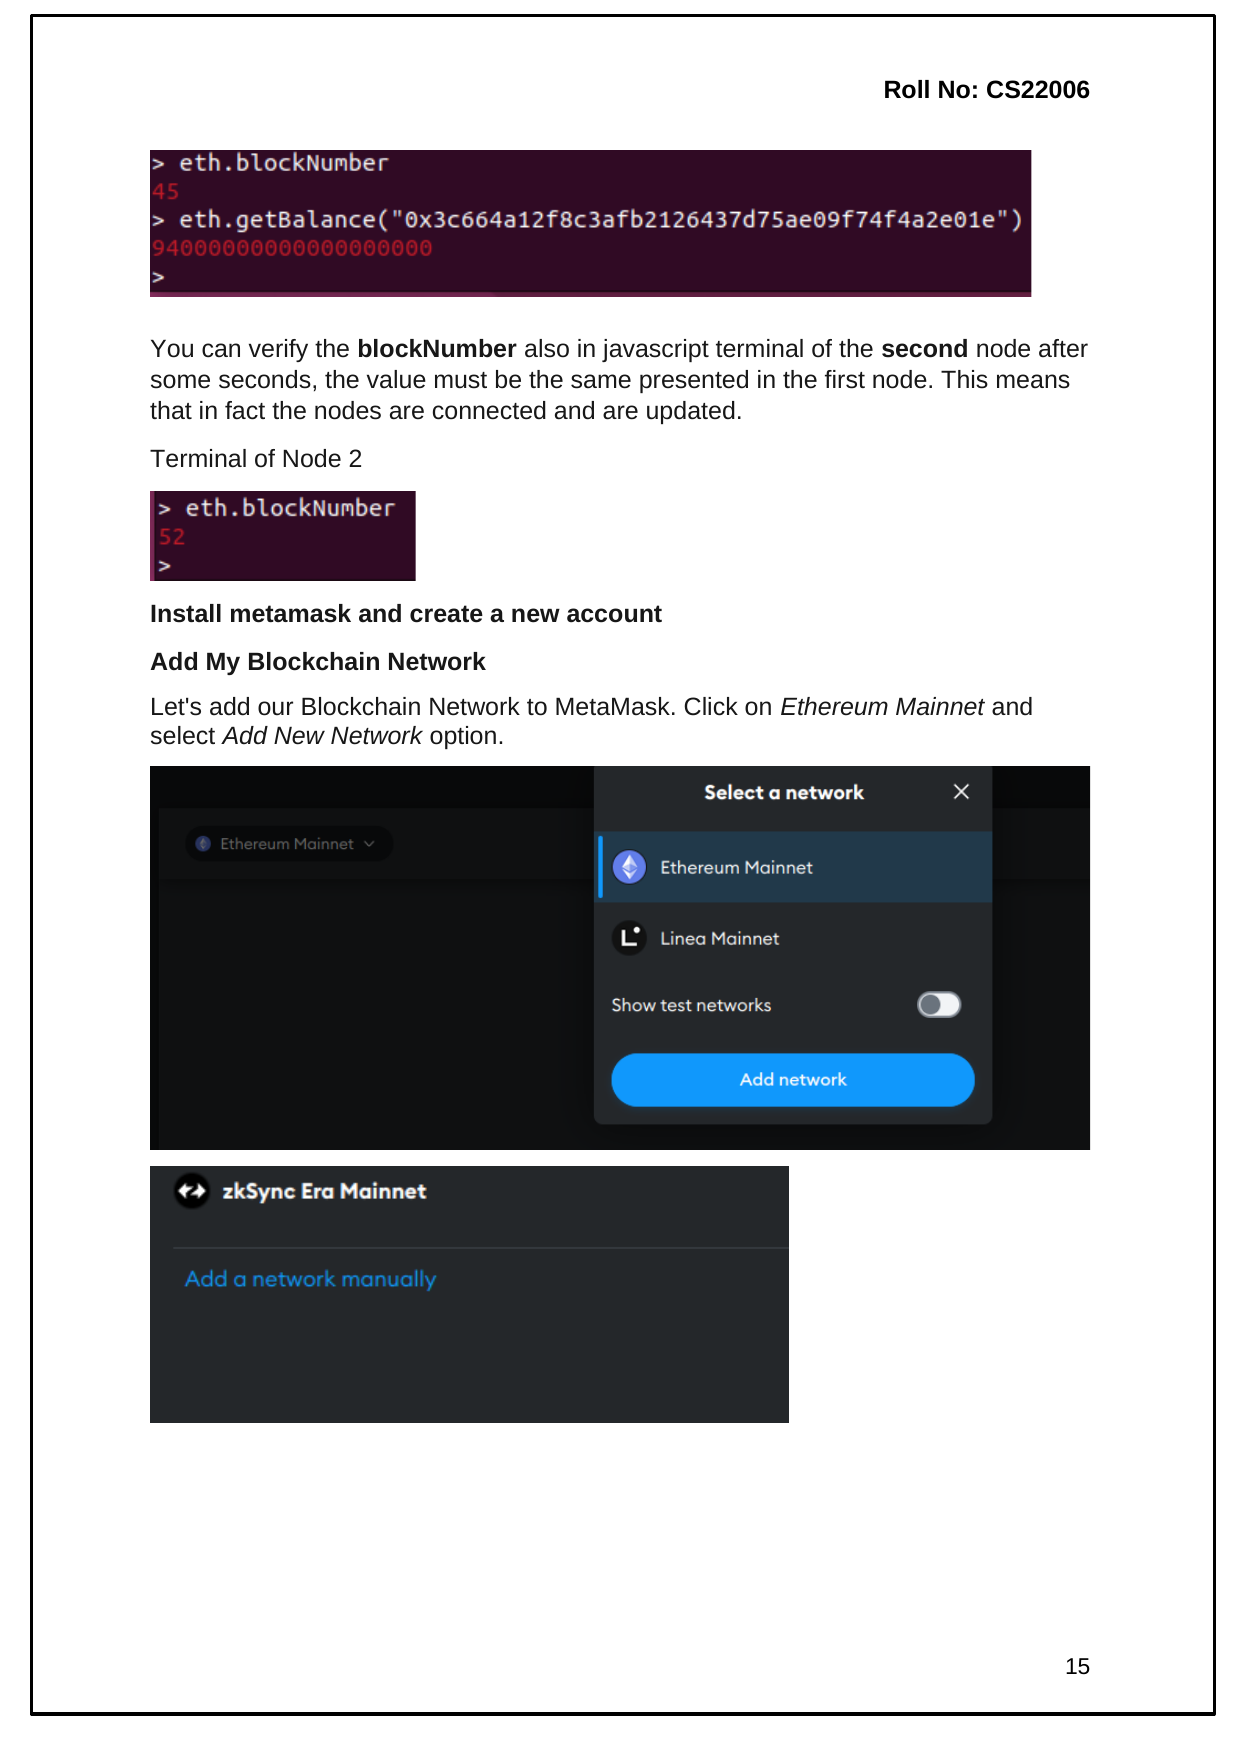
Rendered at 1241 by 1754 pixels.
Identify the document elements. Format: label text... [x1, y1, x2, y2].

text Terminal of Node 2 [150, 443, 1090, 472]
picture [150, 491, 416, 581]
subtitle Add My Blockchain Network [150, 647, 1090, 676]
picture [150, 150, 1032, 297]
picture [150, 766, 1091, 1150]
picture [150, 1166, 789, 1423]
text Let's add our Blockchain Network to MetaMask. Click on Ethereum Mainnet and select Add New Network option. [150, 692, 1090, 750]
text Install metamask and create a new account [150, 599, 1090, 628]
text You can verify the blockNumber also in javascript terminal of the second node after some seconds, the value must be the same presented in the first node. This means that in fact the nodes are connected and are updated. [150, 334, 1090, 424]
